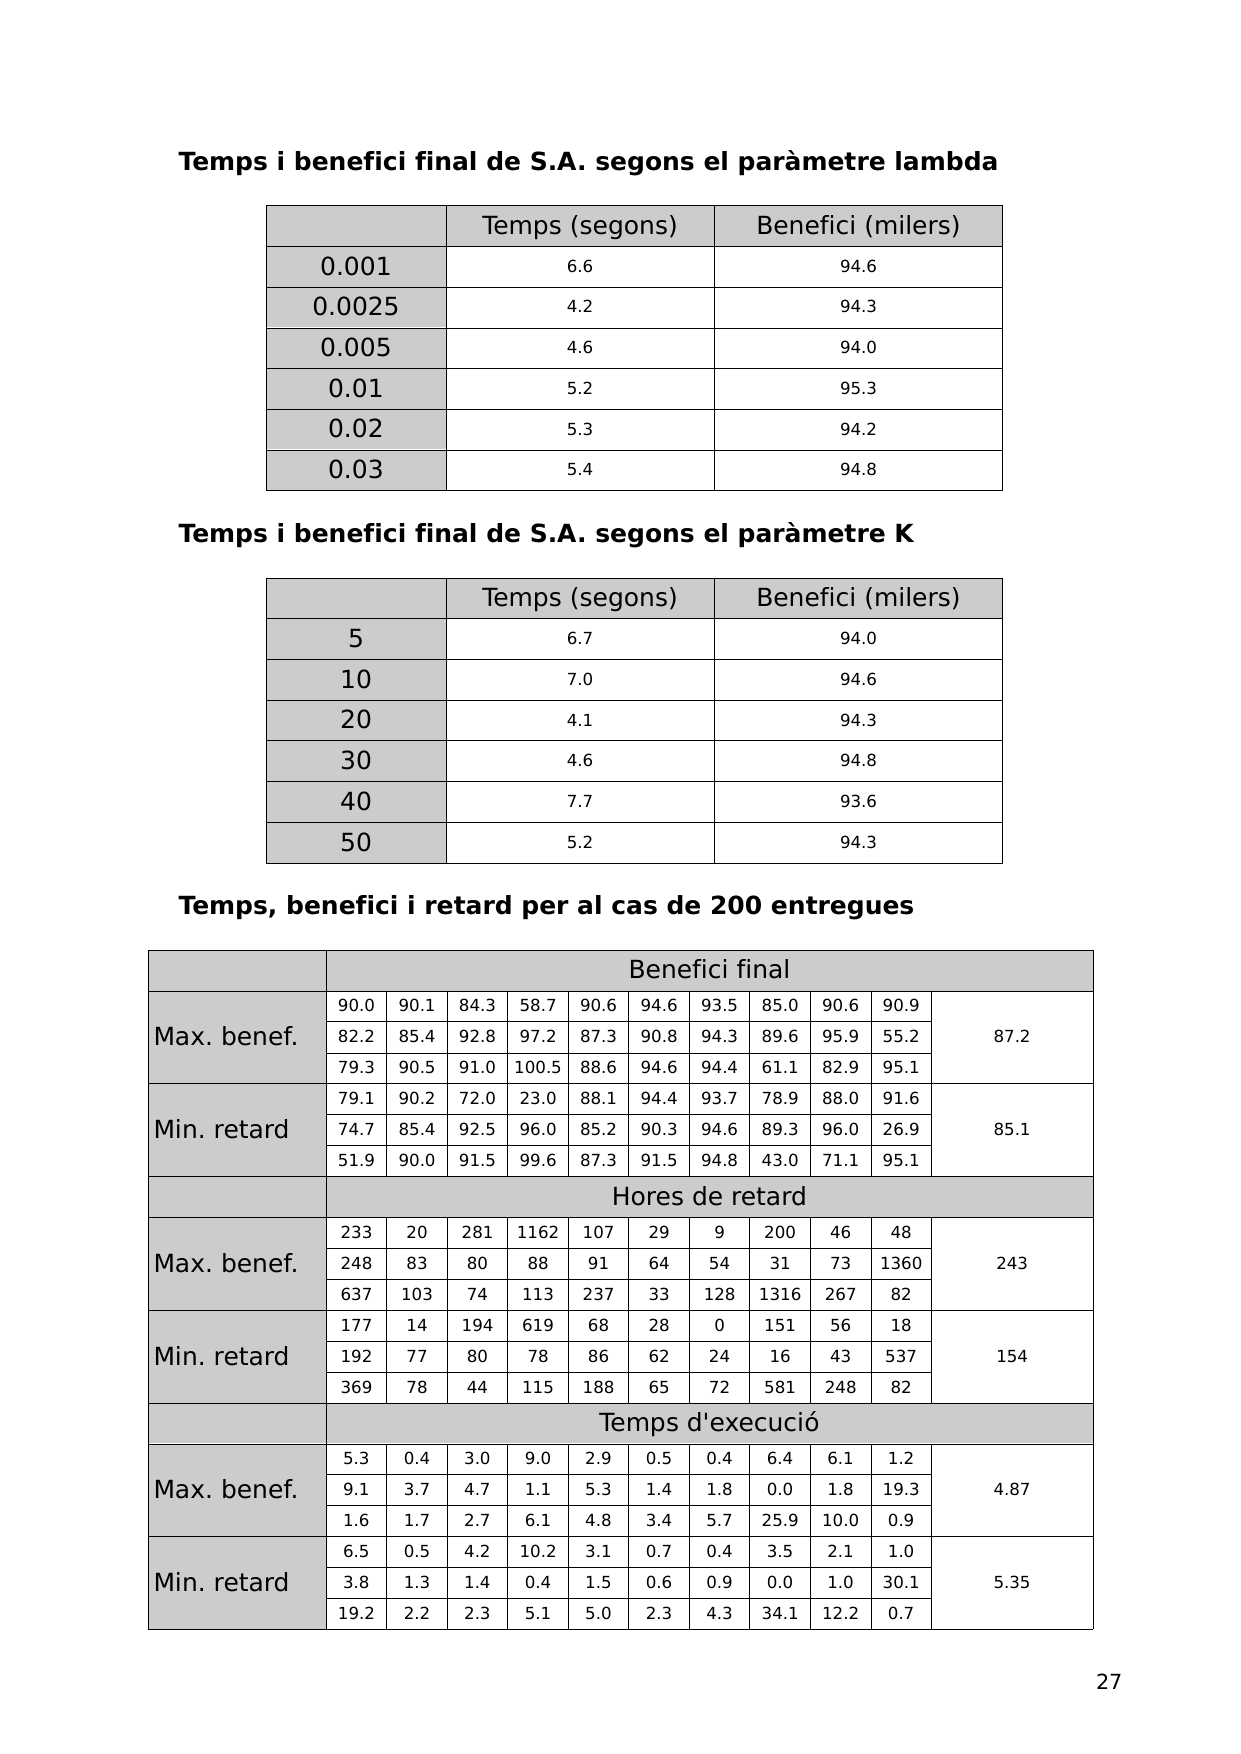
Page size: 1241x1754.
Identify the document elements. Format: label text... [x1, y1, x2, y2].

table_cell 0.4 [690, 1445, 749, 1474]
table_cell 74 [448, 1280, 507, 1310]
table_cell 33 [629, 1280, 689, 1310]
table_cell 56 [811, 1311, 871, 1341]
table_cell 94.6 [690, 1115, 749, 1145]
table_cell 4.7 [448, 1475, 507, 1505]
table_cell 85.0 [750, 992, 810, 1021]
table_cell 90.6 [811, 992, 871, 1021]
table_cell 243 [932, 1218, 1093, 1310]
table_cell 0.03 [267, 451, 446, 490]
table_cell 19.2 [327, 1599, 386, 1629]
table_cell 90.5 [387, 1054, 447, 1083]
table_cell 92.8 [448, 1022, 507, 1052]
table_cell 0.005 [267, 329, 446, 368]
table_cell 5 [267, 619, 446, 659]
table_cell 82 [872, 1280, 931, 1310]
table_cell 0.9 [690, 1568, 749, 1598]
table_cell 0.4 [508, 1568, 568, 1598]
table_cell 90.9 [872, 992, 931, 1021]
table_header Temps (segons) [447, 579, 714, 618]
table_cell 1.4 [629, 1475, 689, 1505]
table_cell 14 [387, 1311, 447, 1341]
table_cell 6.6 [447, 247, 714, 287]
table_cell 5.2 [447, 369, 714, 409]
table_cell 23.0 [508, 1084, 568, 1114]
table_cell 188 [569, 1373, 628, 1403]
table_cell 6.5 [327, 1537, 386, 1567]
table_cell Max. benef. [149, 992, 326, 1083]
table_cell Min. retard [149, 1537, 326, 1629]
table_cell 233 [327, 1218, 386, 1248]
table_cell 0.0 [750, 1568, 810, 1598]
table_cell 3.5 [750, 1537, 810, 1567]
table_cell 0.0025 [267, 288, 446, 327]
table_cell 637 [327, 1280, 386, 1310]
table_cell 46 [811, 1218, 871, 1248]
table_cell 87.2 [932, 992, 1093, 1083]
table_cell 79.3 [327, 1054, 386, 1083]
table_cell 0 [690, 1311, 749, 1341]
table_cell 43.0 [750, 1146, 810, 1176]
table_cell 537 [872, 1342, 931, 1372]
table_cell 6.4 [750, 1445, 810, 1474]
table_cell 6.1 [508, 1506, 568, 1536]
table_cell 80 [448, 1249, 507, 1279]
table_cell 29 [629, 1218, 689, 1248]
table_cell 2.7 [448, 1506, 507, 1536]
table_cell 113 [508, 1280, 568, 1310]
table_cell 91.0 [448, 1054, 507, 1083]
table_cell 87.3 [569, 1146, 628, 1176]
table_cell 0.5 [629, 1445, 689, 1474]
table_header Temps (segons) [447, 206, 714, 246]
table_cell 30 [267, 741, 446, 781]
table_cell 90.6 [569, 992, 628, 1021]
table_cell 154 [932, 1311, 1093, 1403]
table_cell 267 [811, 1280, 871, 1310]
table_cell 88 [508, 1249, 568, 1279]
table_cell 6.1 [811, 1445, 871, 1474]
table_cell 93.6 [715, 782, 1002, 822]
table_cell 77 [387, 1342, 447, 1372]
table_cell 90.8 [629, 1022, 689, 1052]
table_cell 99.6 [508, 1146, 568, 1176]
table_cell 65 [629, 1373, 689, 1403]
table_cell 28 [629, 1311, 689, 1341]
table_cell 6.7 [447, 619, 714, 659]
table_header [149, 1177, 326, 1217]
table_cell 1.2 [872, 1445, 931, 1474]
table_cell 71.1 [811, 1146, 871, 1176]
table_cell 5.35 [932, 1537, 1093, 1629]
table_cell 94.3 [690, 1022, 749, 1052]
table_cell 0.7 [629, 1537, 689, 1567]
table_cell 5.2 [447, 823, 714, 863]
table_cell 61.1 [750, 1054, 810, 1083]
table_cell 74.7 [327, 1115, 386, 1145]
table_cell 194 [448, 1311, 507, 1341]
table_cell 103 [387, 1280, 447, 1310]
table_cell 64 [629, 1249, 689, 1279]
table_cell 0.01 [267, 369, 446, 409]
table_cell 48 [872, 1218, 931, 1248]
table_cell 90.0 [327, 992, 386, 1021]
table_header [267, 579, 446, 618]
table_cell 90.1 [387, 992, 447, 1021]
table_cell 5.3 [327, 1445, 386, 1474]
table_cell 5.4 [447, 451, 714, 490]
table_cell 2.9 [569, 1445, 628, 1474]
table_cell 0.5 [387, 1537, 447, 1567]
table_cell 4.87 [932, 1445, 1093, 1536]
table_cell 107 [569, 1218, 628, 1248]
table_cell 51.9 [327, 1146, 386, 1176]
table_cell 94.6 [629, 992, 689, 1021]
text Temps i benefici final de S.A. segons el paràmetre lambda [118, 147, 1122, 176]
table_cell 95.3 [715, 369, 1002, 409]
table_cell 82.2 [327, 1022, 386, 1052]
table_cell 44 [448, 1373, 507, 1403]
table_cell 4.8 [569, 1506, 628, 1536]
table_cell 95.9 [811, 1022, 871, 1052]
table_cell 88.1 [569, 1084, 628, 1114]
table_cell 3.0 [448, 1445, 507, 1474]
table_cell 87.3 [569, 1022, 628, 1052]
table_cell 4.3 [690, 1599, 749, 1629]
table_cell 30.1 [872, 1568, 931, 1598]
table_cell 88.0 [811, 1084, 871, 1114]
table_cell 95.1 [872, 1146, 931, 1176]
table_cell 90.0 [387, 1146, 447, 1176]
table_cell 90.3 [629, 1115, 689, 1145]
table_cell 1.8 [811, 1475, 871, 1505]
table_cell 0.4 [690, 1537, 749, 1567]
table_cell 248 [811, 1373, 871, 1403]
table_cell 5.0 [569, 1599, 628, 1629]
table_cell Max. benef. [149, 1445, 326, 1536]
table_header Temps d'execució [327, 1404, 1093, 1443]
table_cell 89.3 [750, 1115, 810, 1145]
table_cell 2.2 [387, 1599, 447, 1629]
table_cell 5.3 [569, 1475, 628, 1505]
table_cell 89.6 [750, 1022, 810, 1052]
table_cell 10 [267, 660, 446, 700]
table_cell 281 [448, 1218, 507, 1248]
table_cell 94.0 [715, 329, 1002, 368]
table_cell 79.1 [327, 1084, 386, 1114]
table_cell 85.4 [387, 1115, 447, 1145]
table_header [149, 1404, 326, 1443]
table_cell 1.1 [508, 1475, 568, 1505]
table_cell 73 [811, 1249, 871, 1279]
table_header Benefici (milers) [715, 206, 1002, 246]
table_cell 94.2 [715, 410, 1002, 449]
text Temps i benefici final de S.A. segons el paràmetre K [118, 519, 1122, 548]
table_cell 1316 [750, 1280, 810, 1310]
table_cell 94.8 [715, 741, 1002, 781]
table_cell 25.9 [750, 1506, 810, 1536]
table_cell 151 [750, 1311, 810, 1341]
table_cell 1.7 [387, 1506, 447, 1536]
table_cell 80 [448, 1342, 507, 1372]
table_cell 4.2 [447, 288, 714, 327]
table_cell 237 [569, 1280, 628, 1310]
table_cell 83 [387, 1249, 447, 1279]
table_cell 85.4 [387, 1022, 447, 1052]
table_cell 78.9 [750, 1084, 810, 1114]
table_header [267, 206, 446, 246]
table_cell 2.3 [629, 1599, 689, 1629]
table_cell 84.3 [448, 992, 507, 1021]
table_cell 1.0 [872, 1537, 931, 1567]
table_cell 5.1 [508, 1599, 568, 1629]
table_cell 96.0 [508, 1115, 568, 1145]
table_cell 55.2 [872, 1022, 931, 1052]
table_cell 1.5 [569, 1568, 628, 1598]
table_cell 0.0 [750, 1475, 810, 1505]
table_cell 43 [811, 1342, 871, 1372]
table_cell 24 [690, 1342, 749, 1372]
table_cell 40 [267, 782, 446, 822]
table_cell 68 [569, 1311, 628, 1341]
table_cell 82.9 [811, 1054, 871, 1083]
table_cell 78 [387, 1373, 447, 1403]
table_header Benefici (milers) [715, 579, 1002, 618]
table_cell 5.7 [690, 1506, 749, 1536]
table_cell 97.2 [508, 1022, 568, 1052]
table_cell 1.3 [387, 1568, 447, 1598]
table_cell 94.8 [715, 451, 1002, 490]
table_cell 86 [569, 1342, 628, 1372]
table_header [149, 951, 326, 991]
table_cell 72 [690, 1373, 749, 1403]
table_cell 93.7 [690, 1084, 749, 1114]
table_cell 1.4 [448, 1568, 507, 1598]
table_cell 91.6 [872, 1084, 931, 1114]
table_cell 4.6 [447, 741, 714, 781]
table_cell 96.0 [811, 1115, 871, 1145]
table_cell 1162 [508, 1218, 568, 1248]
table_cell 1.8 [690, 1475, 749, 1505]
table_cell 31 [750, 1249, 810, 1279]
table_cell 88.6 [569, 1054, 628, 1083]
table_cell 0.001 [267, 247, 446, 287]
table_cell 369 [327, 1373, 386, 1403]
table_cell 95.1 [872, 1054, 931, 1083]
table_cell 93.5 [690, 992, 749, 1021]
table_header Hores de retard [327, 1177, 1093, 1217]
table_cell 90.2 [387, 1084, 447, 1114]
table_cell 19.3 [872, 1475, 931, 1505]
table_cell 3.8 [327, 1568, 386, 1598]
table_cell 92.5 [448, 1115, 507, 1145]
table_cell 2.1 [811, 1537, 871, 1567]
table_cell 94.3 [715, 823, 1002, 863]
table_cell 5.3 [447, 410, 714, 449]
table_cell 78 [508, 1342, 568, 1372]
table_cell 1.0 [811, 1568, 871, 1598]
table_cell 192 [327, 1342, 386, 1372]
table_cell 0.7 [872, 1599, 931, 1629]
table_cell Max. benef. [149, 1218, 326, 1310]
table_cell 94.4 [690, 1054, 749, 1083]
table_cell 20 [267, 701, 446, 740]
table_cell 91 [569, 1249, 628, 1279]
table_cell 1360 [872, 1249, 931, 1279]
table_cell 94.3 [715, 288, 1002, 327]
table_cell 3.1 [569, 1537, 628, 1567]
table_cell 20 [387, 1218, 447, 1248]
table_cell 0.02 [267, 410, 446, 449]
table_cell 91.5 [629, 1146, 689, 1176]
table_cell 12.2 [811, 1599, 871, 1629]
table_cell 91.5 [448, 1146, 507, 1176]
table_cell 248 [327, 1249, 386, 1279]
table_header Benefici final [327, 951, 1093, 991]
table_cell 0.4 [387, 1445, 447, 1474]
table_cell 58.7 [508, 992, 568, 1021]
table_cell 619 [508, 1311, 568, 1341]
table_cell 2.3 [448, 1599, 507, 1629]
table_cell 94.6 [629, 1054, 689, 1083]
table_cell 3.7 [387, 1475, 447, 1505]
table_cell 1.6 [327, 1506, 386, 1536]
table_cell 82 [872, 1373, 931, 1403]
table_cell 100.5 [508, 1054, 568, 1083]
table_cell 128 [690, 1280, 749, 1310]
table_cell 94.6 [715, 660, 1002, 700]
table_cell 85.2 [569, 1115, 628, 1145]
table_cell 200 [750, 1218, 810, 1248]
text Temps, benefici i retard per al cas de 200 entregues [118, 891, 1122, 921]
table_cell 62 [629, 1342, 689, 1372]
table_cell 4.1 [447, 701, 714, 740]
table_cell 94.0 [715, 619, 1002, 659]
table_cell 18 [872, 1311, 931, 1341]
table_cell 3.4 [629, 1506, 689, 1536]
table_cell 26.9 [872, 1115, 931, 1145]
table_cell 0.9 [872, 1506, 931, 1536]
table_cell 7.0 [447, 660, 714, 700]
table_cell 4.6 [447, 329, 714, 368]
table_cell 581 [750, 1373, 810, 1403]
table_cell 9.0 [508, 1445, 568, 1474]
table_cell 4.2 [448, 1537, 507, 1567]
table_cell 72.0 [448, 1084, 507, 1114]
table_cell 94.8 [690, 1146, 749, 1176]
table_cell 7.7 [447, 782, 714, 822]
table_cell 94.6 [715, 247, 1002, 287]
table_cell 94.4 [629, 1084, 689, 1114]
table_cell 10.2 [508, 1537, 568, 1567]
table_cell 115 [508, 1373, 568, 1403]
table_cell 9 [690, 1218, 749, 1248]
table_cell 16 [750, 1342, 810, 1372]
table_cell 177 [327, 1311, 386, 1341]
table_cell 0.6 [629, 1568, 689, 1598]
table_cell Min. retard [149, 1311, 326, 1403]
table_cell Min. retard [149, 1084, 326, 1176]
table_cell 10.0 [811, 1506, 871, 1536]
table_cell 94.3 [715, 701, 1002, 740]
table_cell 54 [690, 1249, 749, 1279]
table_cell 9.1 [327, 1475, 386, 1505]
table_cell 50 [267, 823, 446, 863]
table_cell 85.1 [932, 1084, 1093, 1176]
table_cell 34.1 [750, 1599, 810, 1629]
